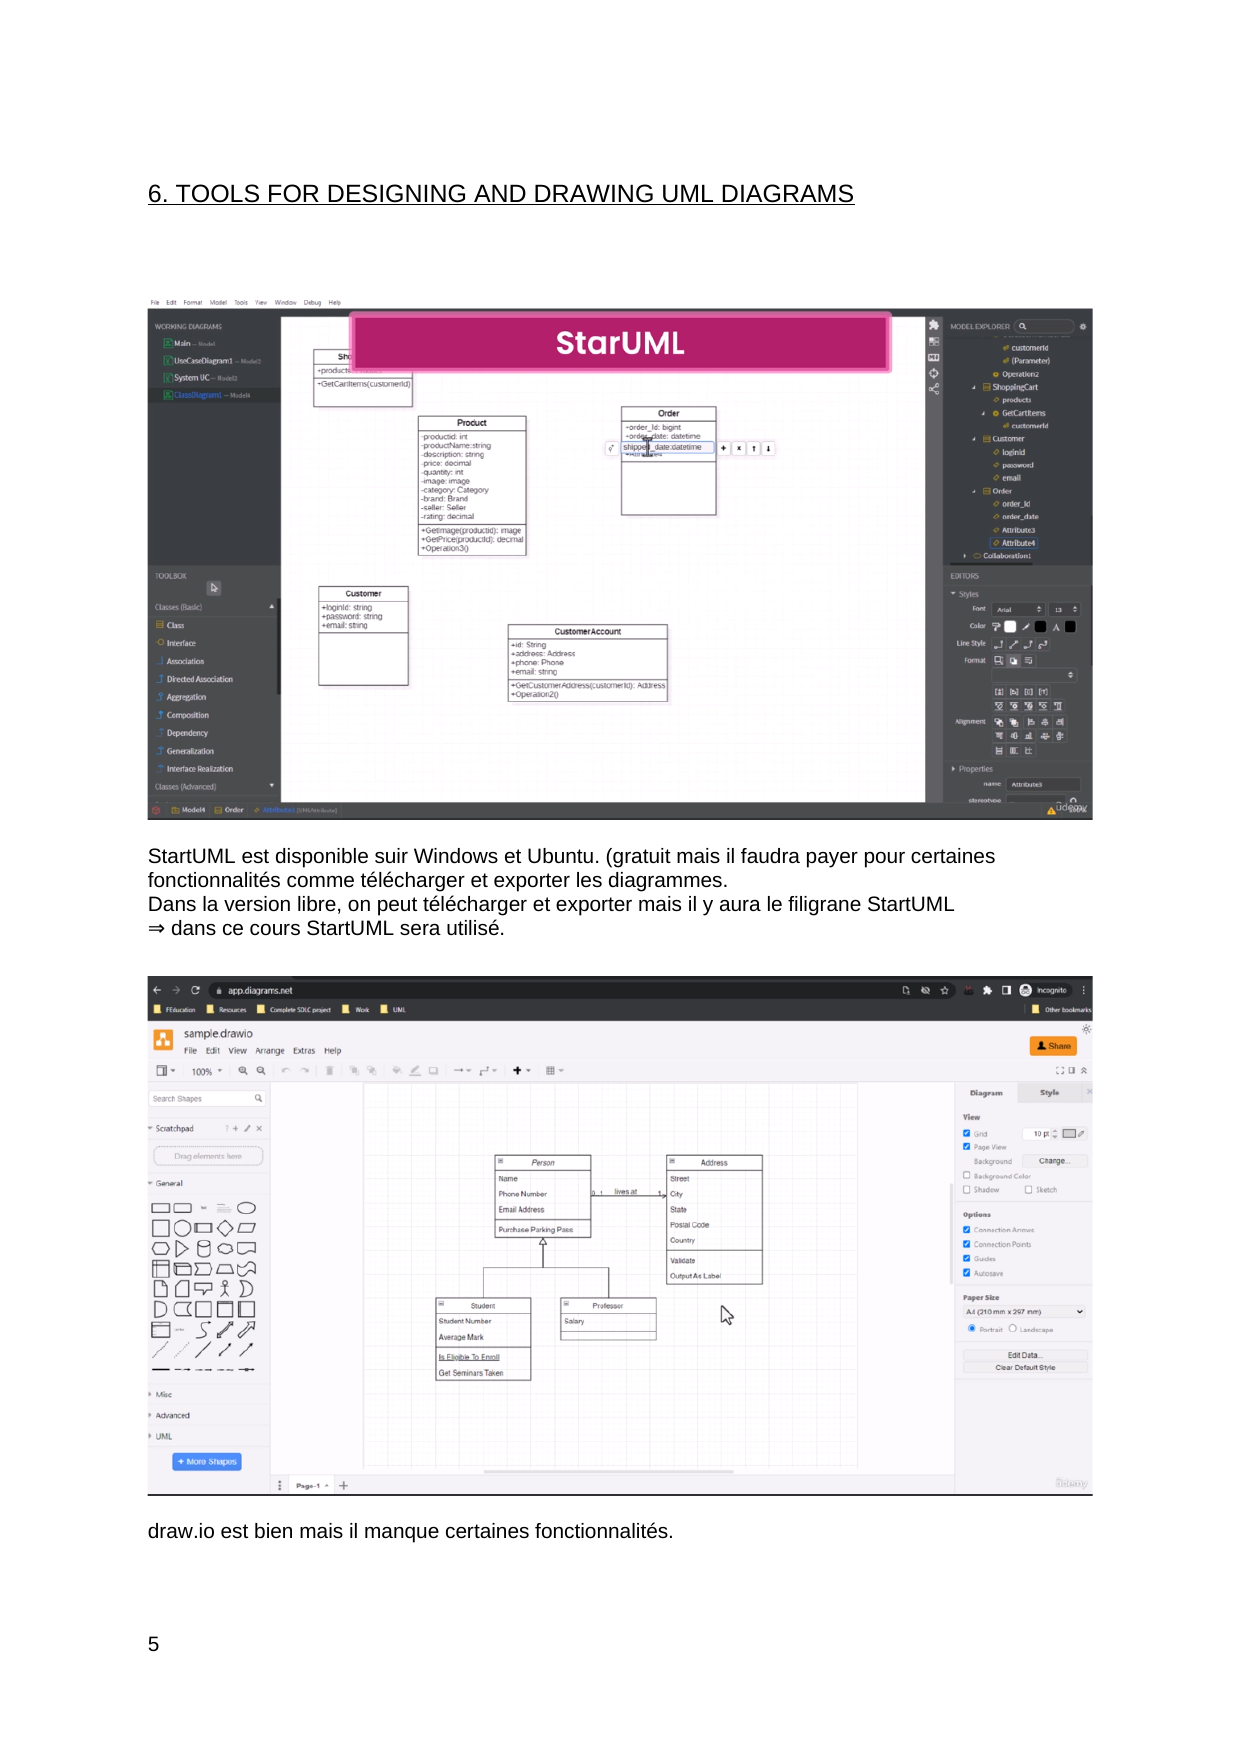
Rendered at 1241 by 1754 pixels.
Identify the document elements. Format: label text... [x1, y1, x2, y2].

text StartUML est disponible suir Windows et Ubuntu. (gratuit mais il faudra payer pour certaines fonctionnalités comme télécharger et exporter les diagrammes. [148, 843, 1093, 891]
picture [147, 976, 1093, 1496]
subtitle 6. Tools for Designing and Drawing UML Diagrams [148, 179, 1093, 208]
text ⇒ dans ce cours StartUML sera utilisé. [148, 915, 1093, 939]
picture [147, 300, 1093, 820]
text Dans la version libre, on peut télécharger et exporter mais il y aura le filigrane StartUML [148, 891, 1093, 915]
text draw.io est bien mais il manque certaines fonctionnalités. [148, 1519, 1093, 1543]
